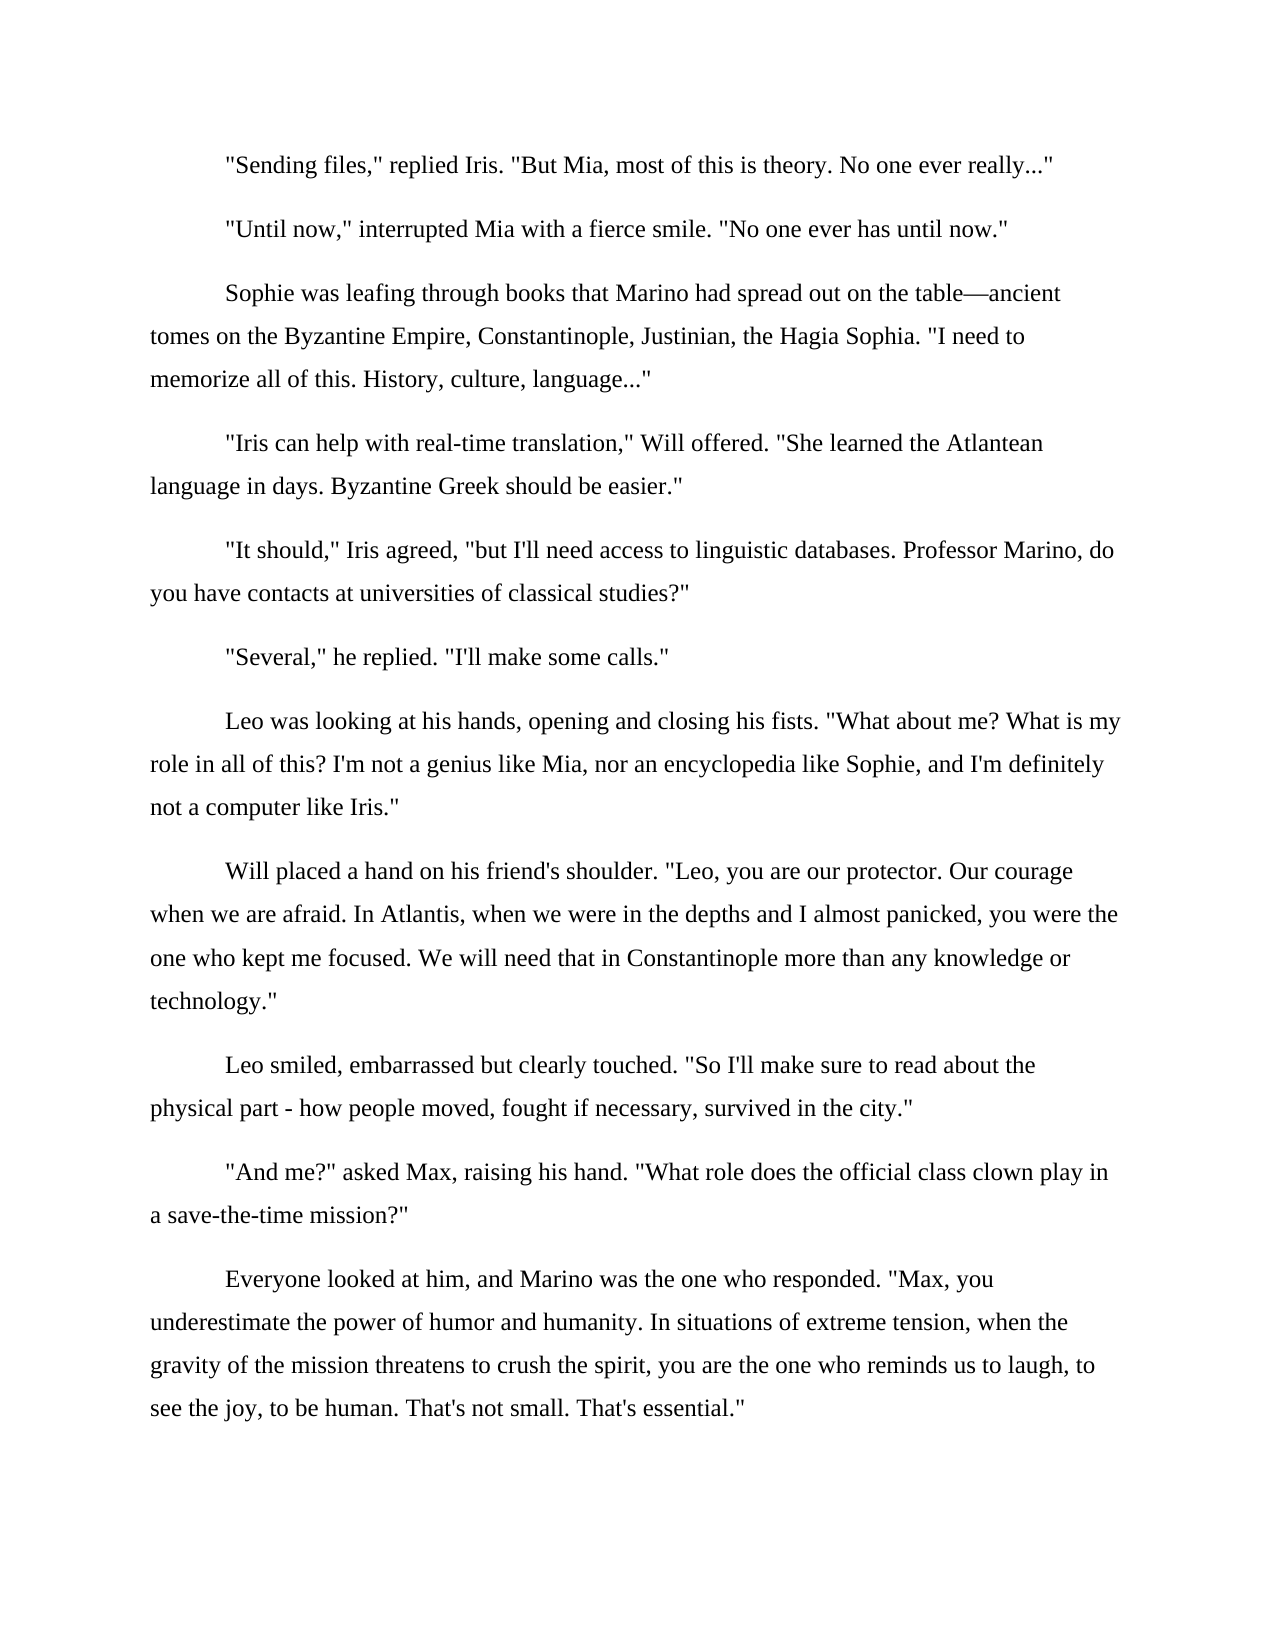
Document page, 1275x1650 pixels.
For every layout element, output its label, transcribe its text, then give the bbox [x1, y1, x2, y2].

text "Sending files," replied Iris. "But Mia, most of this is theory. No one ever really..." [150, 150, 1125, 179]
text "Iris can help with real-time translation," Will offered. "She learned the Atlantean language in days. Byzantine Greek should be easier." [150, 428, 1125, 500]
text Leo smiled, embarrassed but clearly touched. "So I'll make sure to read about the physical part - how people moved, fought if necessary, survived in the city." [150, 1050, 1125, 1122]
text Will placed a hand on his friend's shoulder. "Leo, you are our protector. Our courage when we are afraid. In Atlantis, when we were in the depths and I almost panicked, you were the one who kept me focused. We will need that in Constantinople more than any knowledge or technology." [150, 856, 1125, 1014]
text "And me?" asked Max, raising his hand. "What role does the official class clown play in a save-the-time mission?" [150, 1157, 1125, 1229]
text "It should," Iris agreed, "but I'll need access to linguistic databases. Professor Marino, do you have contacts at universities of classical studies?" [150, 535, 1125, 607]
text Sophie was leafing through books that Marino had spread out on the table—ancient tomes on the Byzantine Empire, Constantinople, Justinian, the Hagia Sophia. "I need to memorize all of this. History, culture, language..." [150, 278, 1125, 393]
text "Several," he replied. "I'll make some calls." [150, 642, 1125, 671]
text Leo was looking at his hands, opening and closing his fists. "What about me? What is my role in all of this? I'm not a genius like Mia, nor an encyclopedia like Sophie, and I'm definitely not a computer like Iris." [150, 706, 1125, 821]
text "Until now," interrupted Mia with a fierce smile. "No one ever has until now." [150, 214, 1125, 243]
text Everyone looked at him, and Marino was the one who responded. "Max, you underestimate the power of humor and humanity. In situations of extreme tension, when the gravity of the mission threatens to crush the spirit, you are the one who reminds us to laugh, to see the joy, to be human. That's not small. That's essential." [150, 1264, 1125, 1422]
